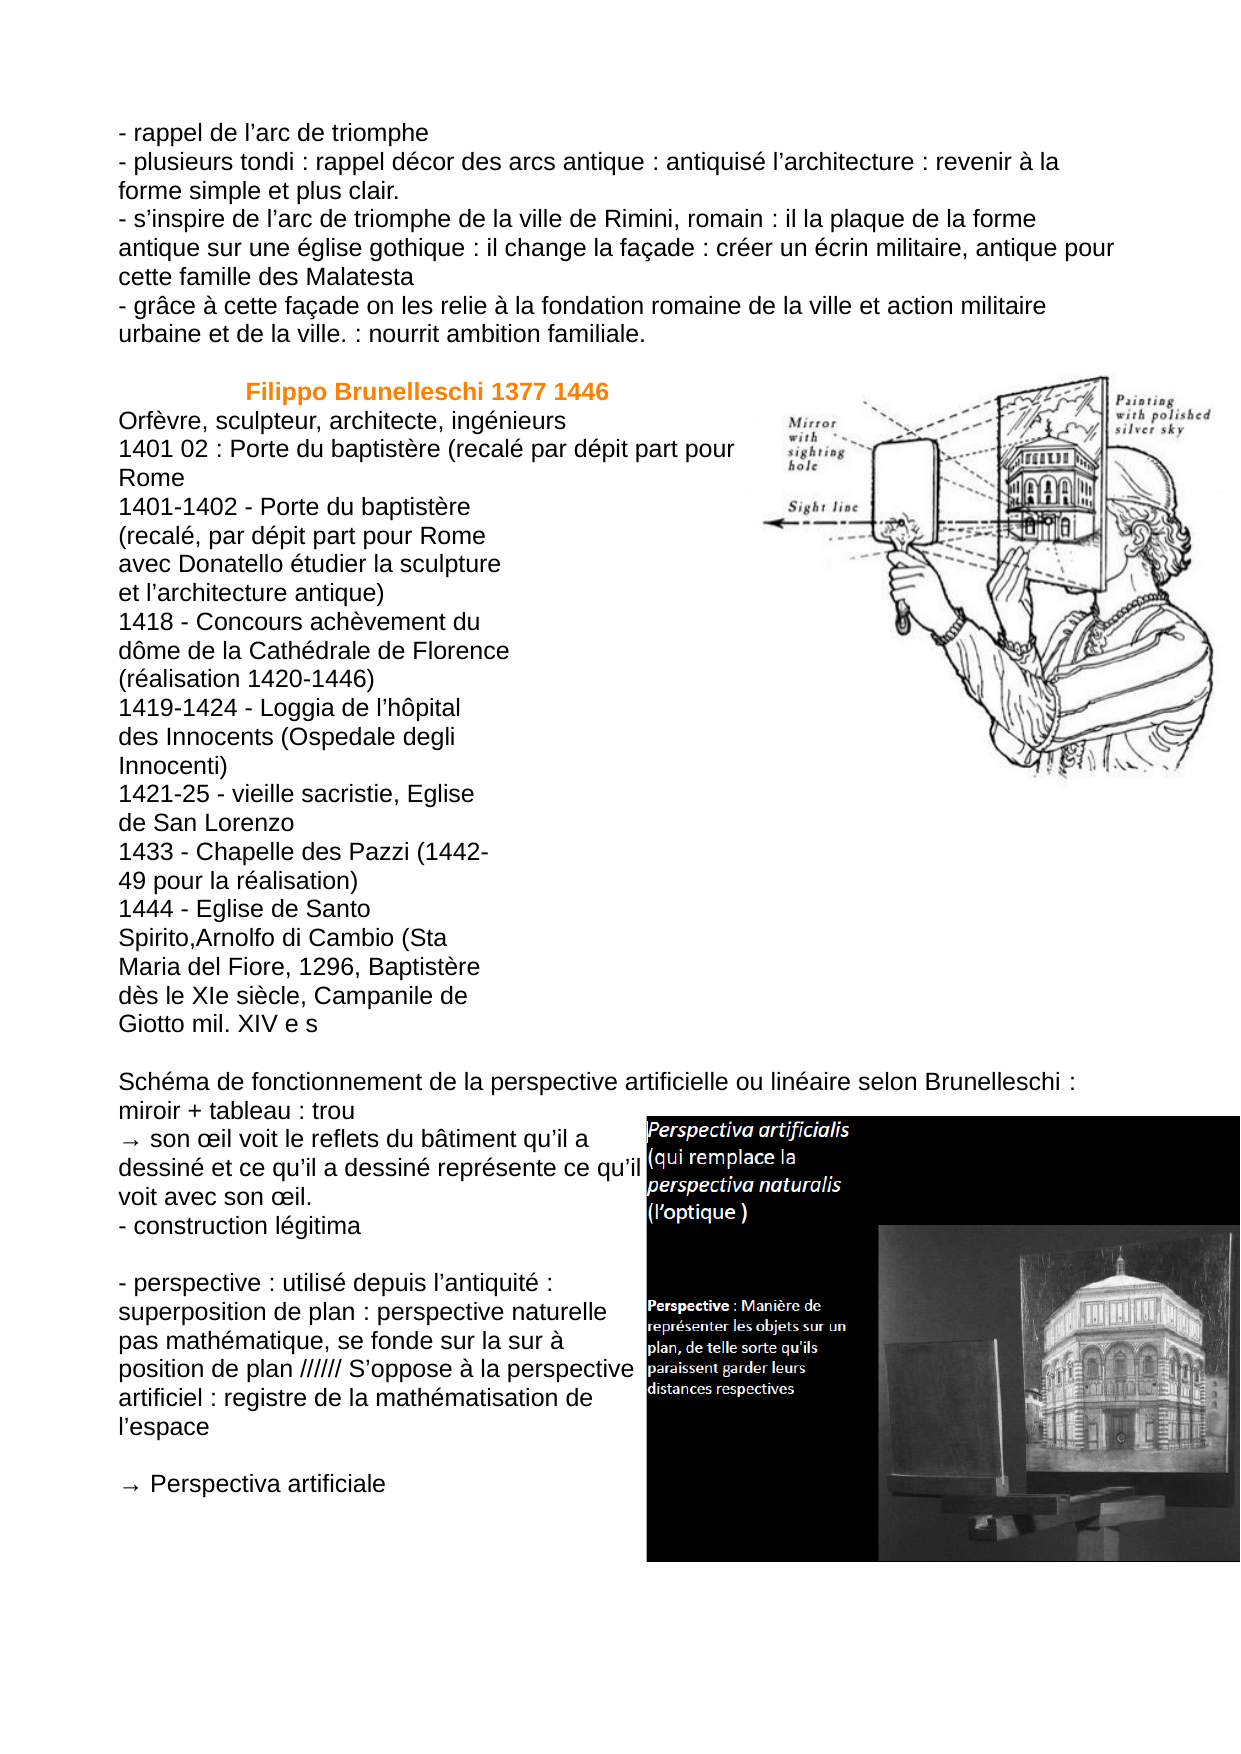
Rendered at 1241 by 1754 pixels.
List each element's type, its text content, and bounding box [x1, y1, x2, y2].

text - rappel de l’arc de triomphe [118, 118, 1122, 147]
text 1401 02 : Porte du baptistère (recalé par dépit part pour Rome [118, 434, 743, 492]
text 1401-1402 - Porte du baptistère [118, 492, 743, 521]
text dès le XIe siècle, Campanile de [118, 981, 1122, 1009]
text Spirito,Arnolfo di Cambio (Sta [118, 923, 1122, 952]
text de San Lorenzo [118, 808, 1122, 837]
text (recalé, par dépit part pour Rome [118, 521, 743, 549]
text Giotto mil. XIV e s [118, 1009, 1122, 1038]
text 1419-1424 - Loggia de l’hôpital [118, 693, 743, 722]
text 1444 - Eglise de Santo [118, 894, 1122, 923]
text - s’inspire de l’arc de triomphe de la ville de Rimini, romain : il la plaque de la forme antique sur une église gothique : il change la façade : créer un écrin militaire, antique pour cette famille des Malatesta [118, 204, 1122, 291]
text - perspective : utilisé depuis l’antiquité : superposition de plan : perspective naturelle pas mathématique, se fonde sur la sur à position de plan ////// S’oppose à la perspective artificiel : registre de la mathématisation de l’espace [118, 1268, 646, 1441]
picture [646, 1116, 1240, 1562]
text 49 pour la réalisation) [118, 866, 1122, 894]
text - construction légitima [118, 1211, 646, 1239]
text des Innocents (Ospedale degli [118, 722, 743, 751]
text → son œil voit le reflets du bâtiment qu’il a dessiné et ce qu’il a dessiné représente ce qu’il voit avec son œil. [118, 1124, 646, 1211]
text → Perspectiva artificiale [118, 1469, 646, 1498]
text - plusieurs tondi : rappel décor des arcs antique : antiquisé l’architecture : revenir à la forme simple et plus clair. [118, 147, 1122, 204]
text Schéma de fonctionnement de la perspective artificielle ou linéaire selon Brunelleschi : miroir + tableau : trou [118, 1067, 1122, 1124]
text (réalisation 1420-1446) [118, 664, 743, 693]
text Filippo Brunelleschi 1377 1446 [118, 377, 743, 406]
picture [743, 355, 1233, 795]
text Innocenti) [118, 751, 743, 779]
text Orfèvre, sculpteur, architecte, ingénieurs [118, 406, 743, 434]
text 1418 - Concours achèvement du [118, 607, 743, 636]
text et l’architecture antique) [118, 578, 743, 607]
text - grâce à cette façade on les relie à la fondation romaine de la ville et action militaire urbaine et de la ville. : nourrit ambition familiale. [118, 291, 1122, 348]
text dôme de la Cathédrale de Florence [118, 636, 743, 664]
text Maria del Fiore, 1296, Baptistère [118, 952, 1122, 981]
text avec Donatello étudier la sculpture [118, 549, 743, 578]
text 1433 - Chapelle des Pazzi (1442- [118, 837, 1122, 866]
text 1421-25 - vieille sacristie, Eglise [118, 779, 1122, 808]
